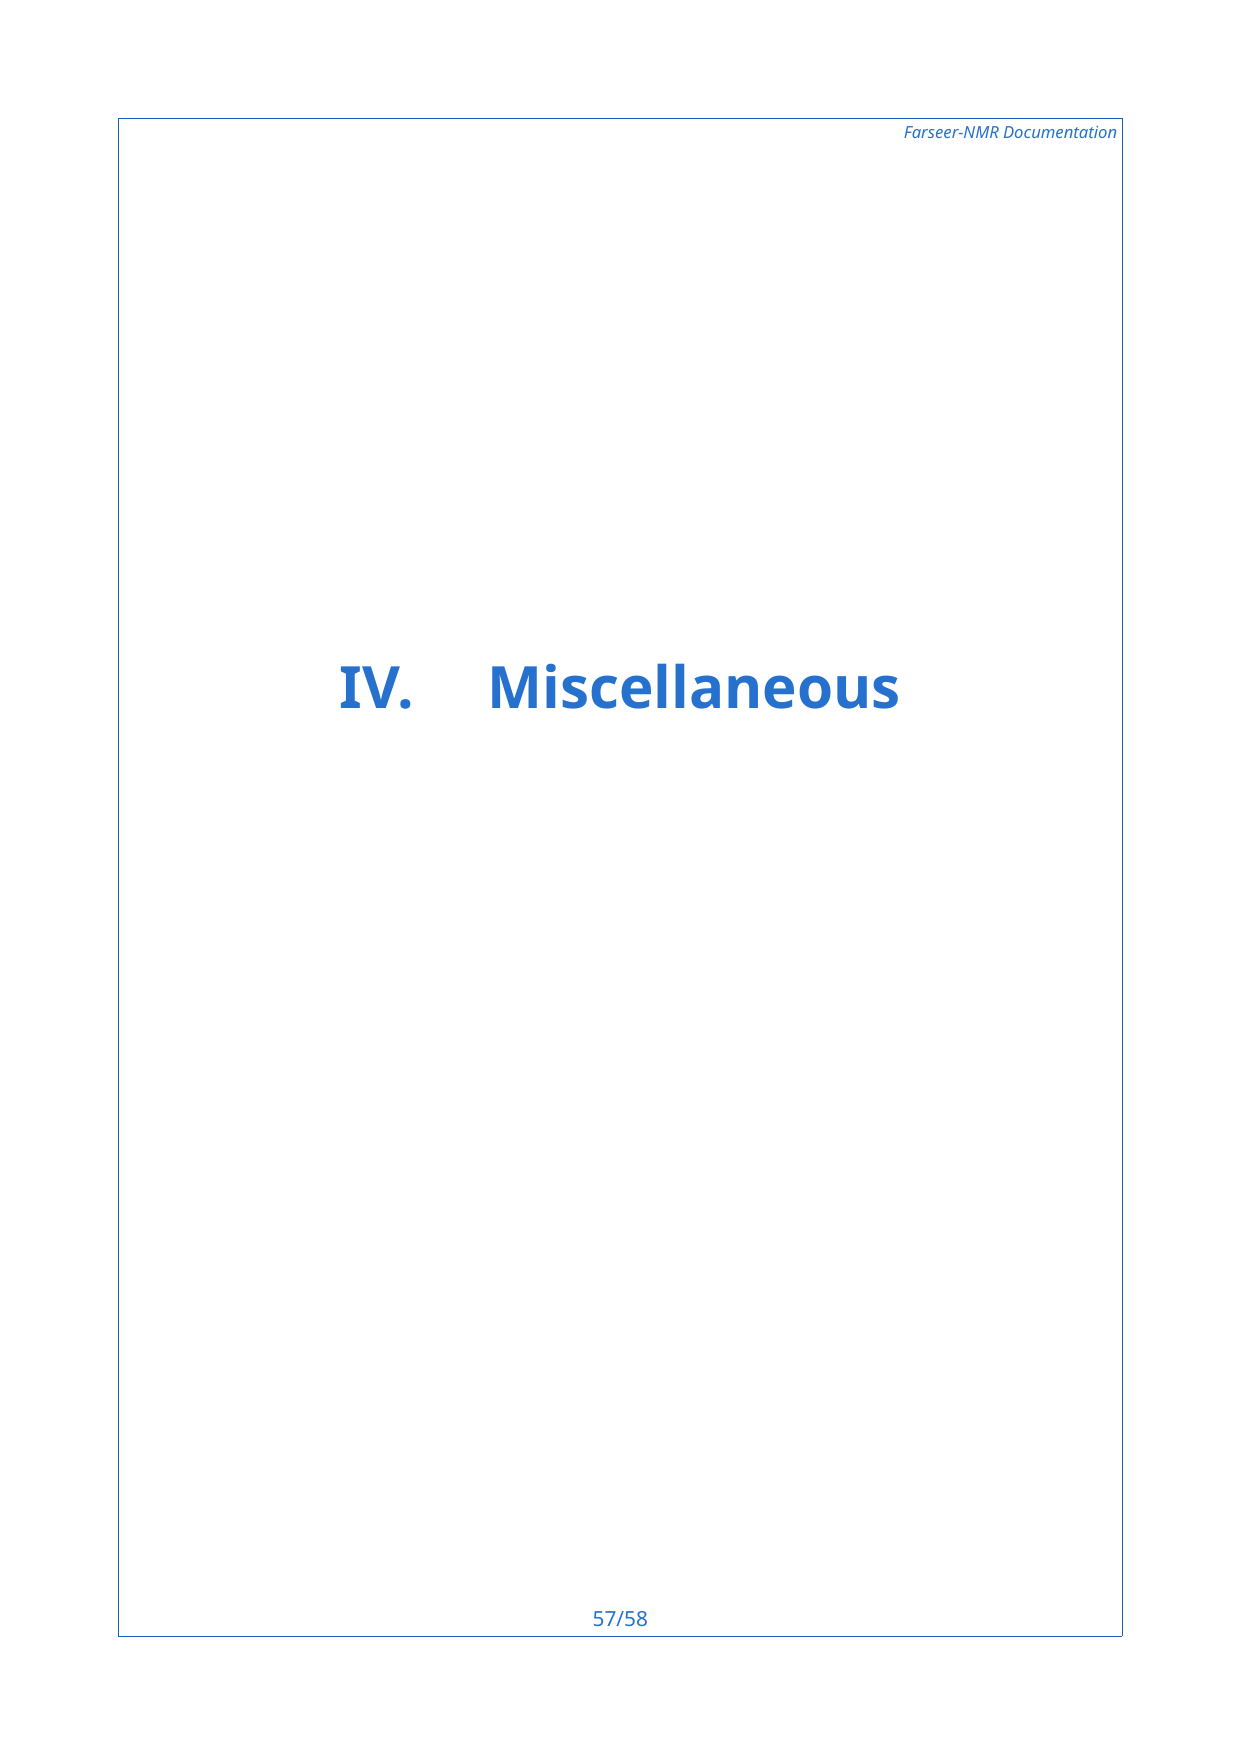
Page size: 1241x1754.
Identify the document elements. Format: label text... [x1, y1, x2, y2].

subtitle Miscellaneous [121, 646, 1119, 725]
